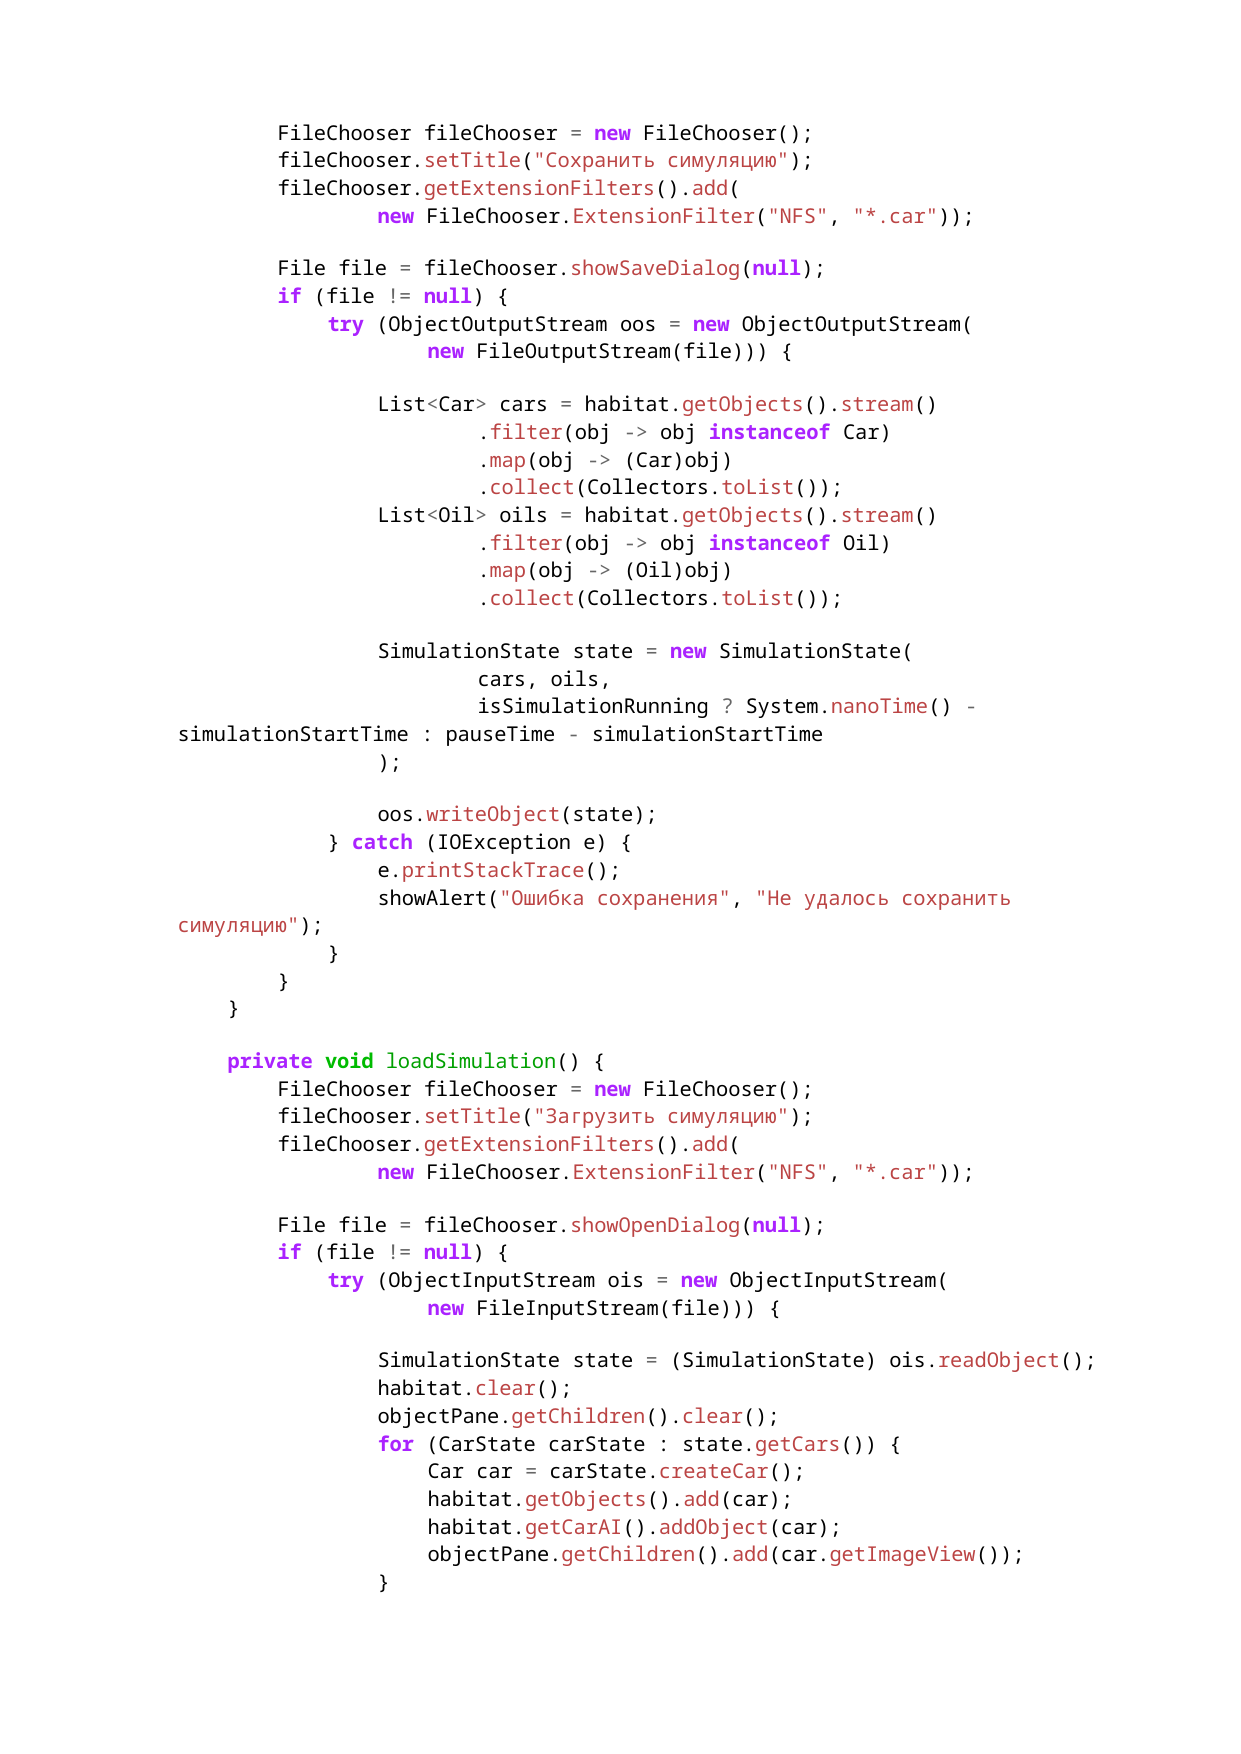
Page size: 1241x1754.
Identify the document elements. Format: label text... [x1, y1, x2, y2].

text oos.writeObject(state); [177, 800, 1152, 828]
text new FileChooser.ExtensionFilter("NFS", "*.car")); [177, 201, 1152, 229]
text fileChooser.getExtensionFilters().add( [177, 173, 1152, 201]
text } [177, 966, 1152, 994]
text Car car = carState.createCar(); [177, 1457, 1152, 1484]
text ); [177, 747, 1152, 775]
text new FileInputStream(file))) { [177, 1293, 1152, 1321]
text fileChooser.setTitle("Загрузить симуляцию"); [177, 1102, 1152, 1130]
text fileChooser.setTitle("Сохранить симуляцию"); [177, 146, 1152, 173]
text for (CarState carState : state.getCars()) { [177, 1429, 1152, 1457]
text SimulationState state = (SimulationState) ois.readObject(); [177, 1346, 1152, 1374]
text new FileChooser.ExtensionFilter("NFS", "*.car")); [177, 1157, 1152, 1185]
text } [177, 1568, 1152, 1595]
text private void loadSimulation() { [177, 1047, 1152, 1074]
text cars, oils, [177, 664, 1152, 692]
text } catch (IOException e) { [177, 828, 1152, 855]
text habitat.getObjects().add(car); [177, 1484, 1152, 1512]
text isSimulationRunning ? System.nanoTime() - simulationStartTime : pauseTime - simulationStartTime [177, 692, 1152, 747]
text .collect(Collectors.toList()); [177, 584, 1152, 611]
text File file = fileChooser.showSaveDialog(null); [177, 254, 1152, 282]
text fileChooser.getExtensionFilters().add( [177, 1130, 1152, 1157]
text .map(obj -> (Car)obj) [177, 445, 1152, 473]
text objectPane.getChildren().add(car.getImageView()); [177, 1540, 1152, 1568]
text .filter(obj -> obj instanceof Car) [177, 417, 1152, 445]
text habitat.getCarAI().addObject(car); [177, 1512, 1152, 1540]
text habitat.clear(); [177, 1374, 1152, 1401]
text if (file != null) { [177, 282, 1152, 309]
text objectPane.getChildren().clear(); [177, 1401, 1152, 1429]
text if (file != null) { [177, 1238, 1152, 1266]
text SimulationState state = new SimulationState( [177, 636, 1152, 664]
text FileChooser fileChooser = new FileChooser(); [177, 118, 1152, 146]
text try (ObjectOutputStream oos = new ObjectOutputStream( [177, 309, 1152, 337]
text } [177, 938, 1152, 966]
text FileChooser fileChooser = new FileChooser(); [177, 1074, 1152, 1102]
text .map(obj -> (Oil)obj) [177, 556, 1152, 584]
text showAlert("Ошибка сохранения", "Не удалось сохранить симуляцию"); [177, 883, 1152, 938]
text .filter(obj -> obj instanceof Oil) [177, 528, 1152, 556]
text new FileOutputStream(file))) { [177, 337, 1152, 365]
text e.printStackTrace(); [177, 855, 1152, 883]
text } [177, 994, 1152, 1022]
text List<Oil> oils = habitat.getObjects().stream() [177, 501, 1152, 528]
text .collect(Collectors.toList()); [177, 473, 1152, 501]
text List<Car> cars = habitat.getObjects().stream() [177, 390, 1152, 417]
text File file = fileChooser.showOpenDialog(null); [177, 1210, 1152, 1238]
text try (ObjectInputStream ois = new ObjectInputStream( [177, 1266, 1152, 1293]
